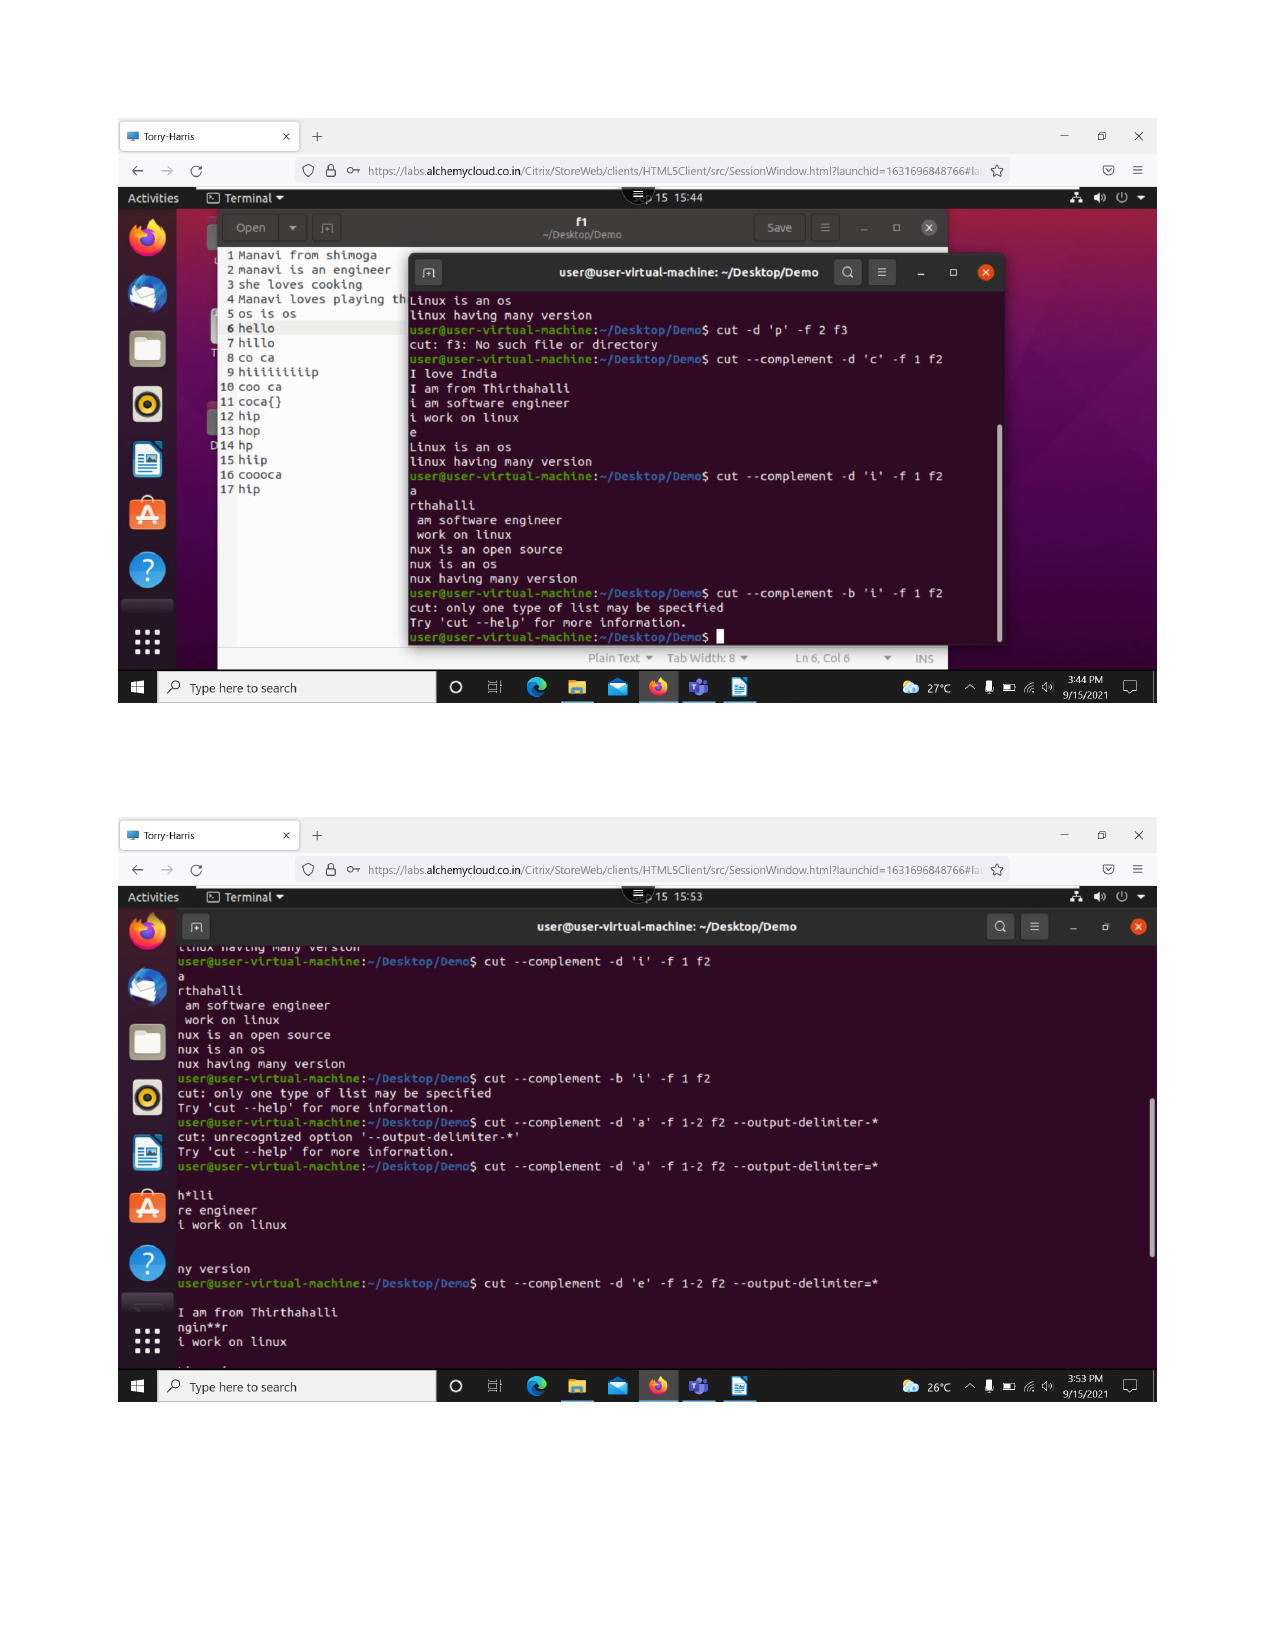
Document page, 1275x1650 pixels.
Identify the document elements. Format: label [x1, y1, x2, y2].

picture [118, 118, 1157, 703]
picture [118, 817, 1157, 1402]
